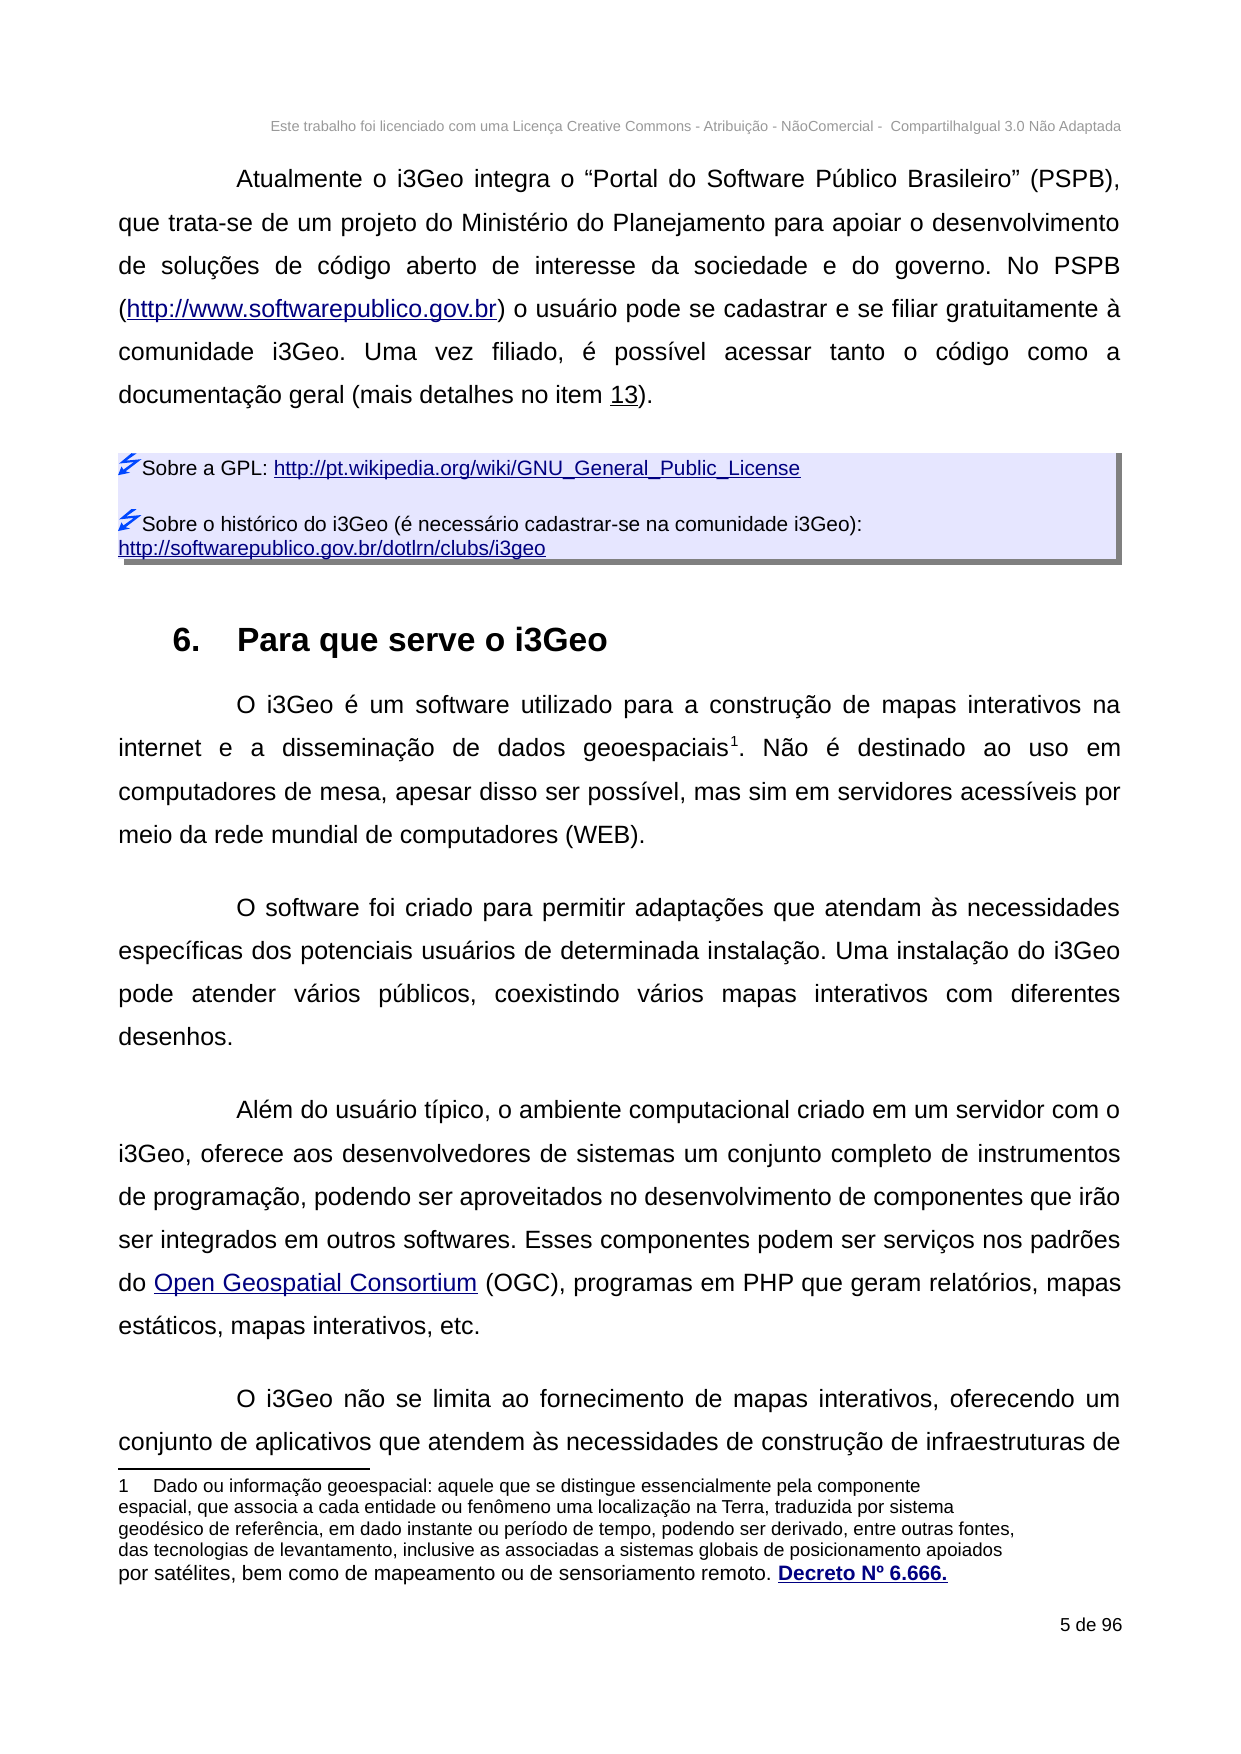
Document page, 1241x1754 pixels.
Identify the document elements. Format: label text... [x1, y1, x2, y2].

subtitle Para que serve o i3Geo [163, 620, 1077, 658]
text espacial, que associa a cada entidade ou fenômeno uma localização na Terra, traduzida por sistema [118, 1496, 1122, 1518]
text Atualmente o i3Geo integra o “Portal do Software Público Brasileiro” (PSPB), que trata-se de um projeto do Ministério do Planejamento para apoiar o desenvolvimento de soluções de código aberto de interesse da sociedade e do governo. No PSPB (http://www.softwarepublico.gov.br) o usuário pode se cadastrar e se filiar gratuitamente à comunidade i3Geo. Uma vez filiado, é possível acessar tanto o código como a documentação geral (mais detalhes no item 13). [118, 164, 1122, 409]
text O i3Geo é um software utilizado para a construção de mapas interativos na internet e a disseminação de dados geoespaciais. Não é destinado ao uso em computadores de mesa, apesar disso ser possível, mas sim em servidores acessíveis por meio da rede mundial de computadores (WEB). [118, 690, 1122, 848]
text Dado ou informação geoespacial: aquele que se distingue essencialmente pela componente [118, 1474, 1122, 1496]
text Além do usuário típico, o ambiente computacional criado em um servidor com o i3Geo, oferece aos desenvolvedores de sistemas um conjunto completo de instrumentos de programação, podendo ser aproveitados no desenvolvimento de componentes que irão ser integrados em outros softwares. Esses componentes podem ser serviços nos padrões do Open Geospatial Consortium (OGC), programas em PHP que geram relatórios, mapas estáticos, mapas interativos, etc. [118, 1095, 1122, 1340]
text geodésico de referência, em dado instante ou período de tempo, podendo ser derivado, entre outras fontes, [118, 1518, 1122, 1539]
text O software foi criado para permitir adaptações que atendam às necessidades específicas dos potenciais usuários de determinada instalação. Uma instalação do i3Geo pode atender vários públicos, coexistindo vários mapas interativos com diferentes desenhos. [118, 893, 1122, 1051]
text Sobre a GPL: http://pt.wikipedia.org/wiki/GNU_General_Public_License [118, 453, 1116, 479]
text O i3Geo não se limita ao fornecimento de mapas interativos, oferecendo um conjunto de aplicativos que atendem às necessidades de construção de infraestruturas de [118, 1384, 1122, 1456]
text por satélites, bem como de mapeamento ou de sensoriamento remoto. Decreto Nº 6.666. [118, 1561, 1122, 1585]
text das tecnologias de levantamento, inclusive as associadas a sistemas globais de posicionamento apoiados [118, 1539, 1122, 1561]
text Sobre o histórico do i3Geo (é necessário cadastrar-se na comunidade i3Geo): http://softwarepublico.gov.br/dotlrn/clubs/i3geo [118, 509, 1116, 559]
